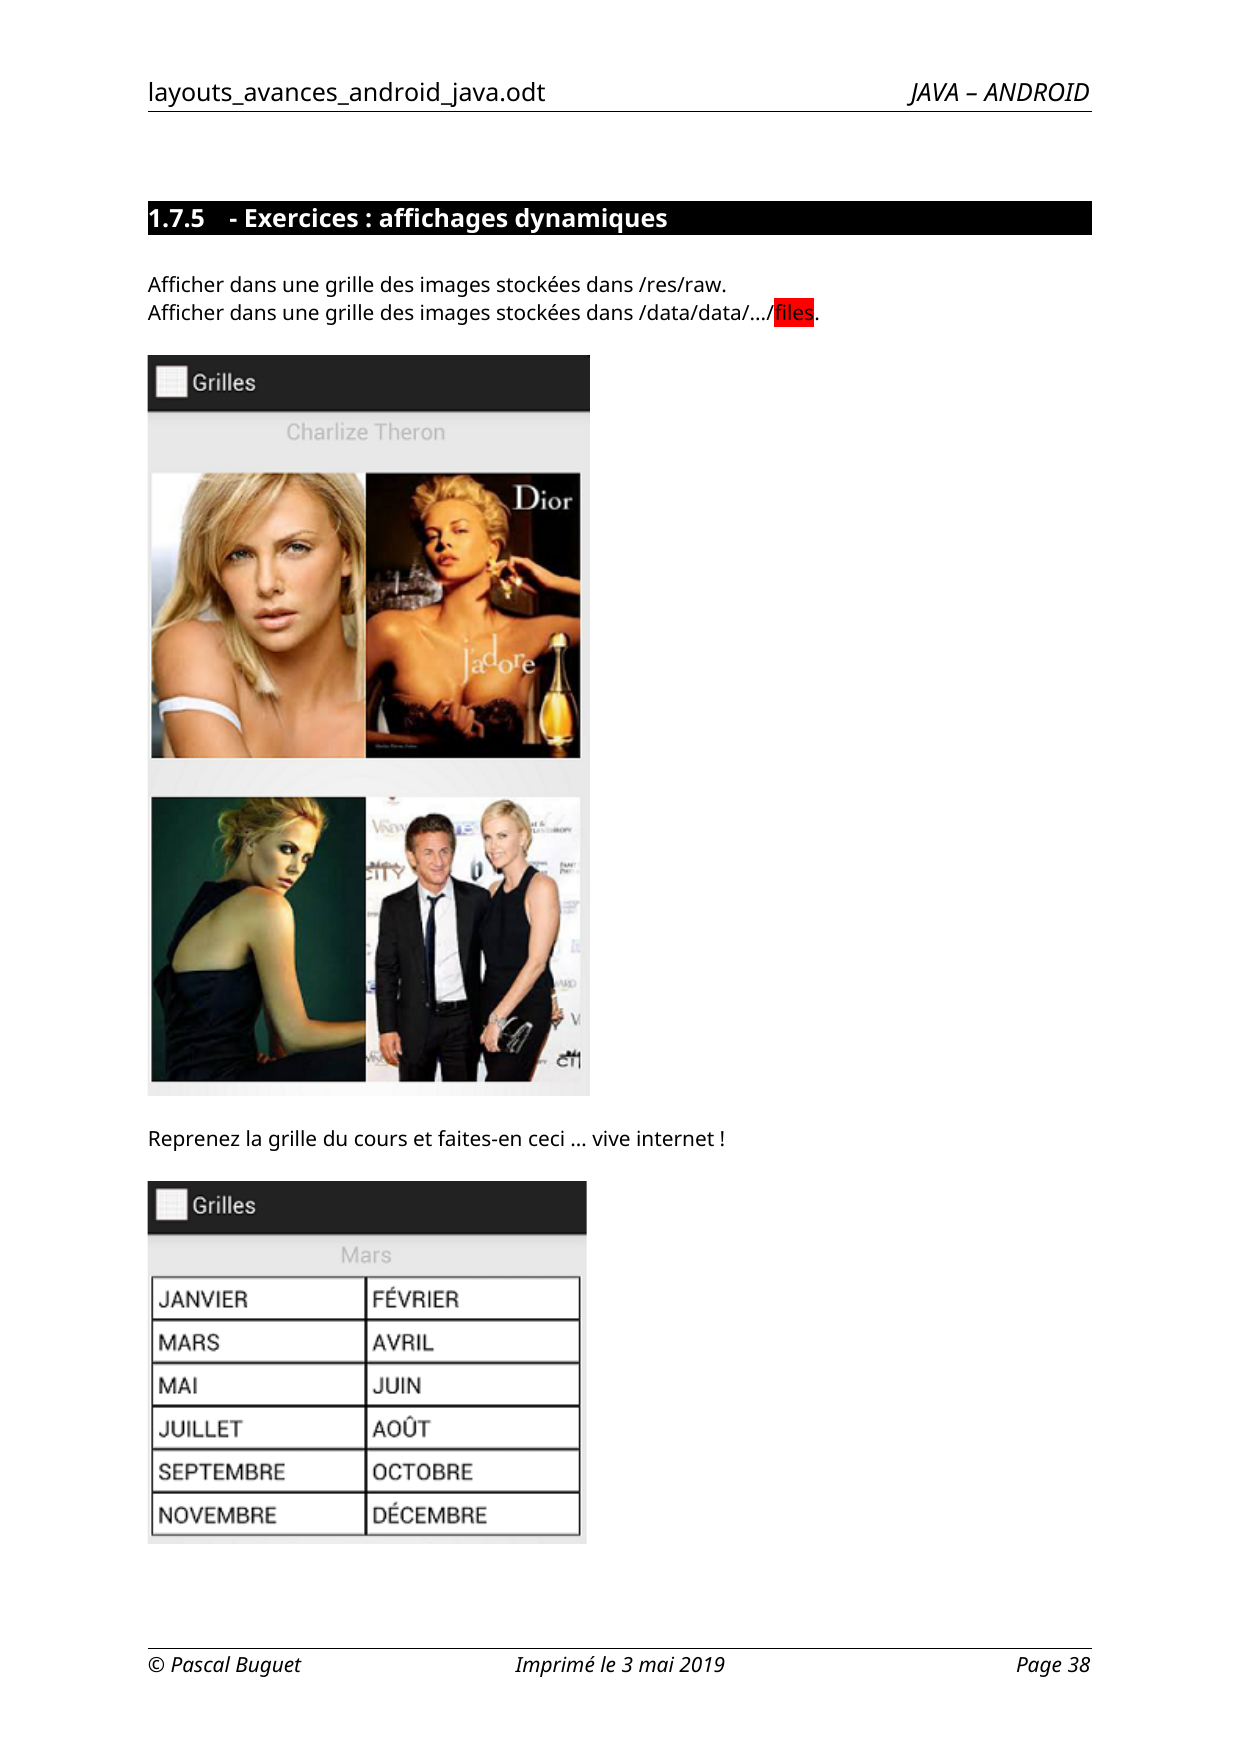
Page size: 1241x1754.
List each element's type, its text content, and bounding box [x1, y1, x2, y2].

subtitle - Exercices : affichages dynamiques [148, 201, 1092, 235]
text Afficher dans une grille des images stockées dans /res/raw. [148, 270, 1092, 298]
text Afficher dans une grille des images stockées dans /data/data/.../files. [148, 298, 1092, 327]
text Reprenez la grille du cours et faites-en ceci … vive internet ! [148, 1124, 1092, 1153]
picture [147, 355, 590, 1096]
picture [147, 1181, 587, 1544]
